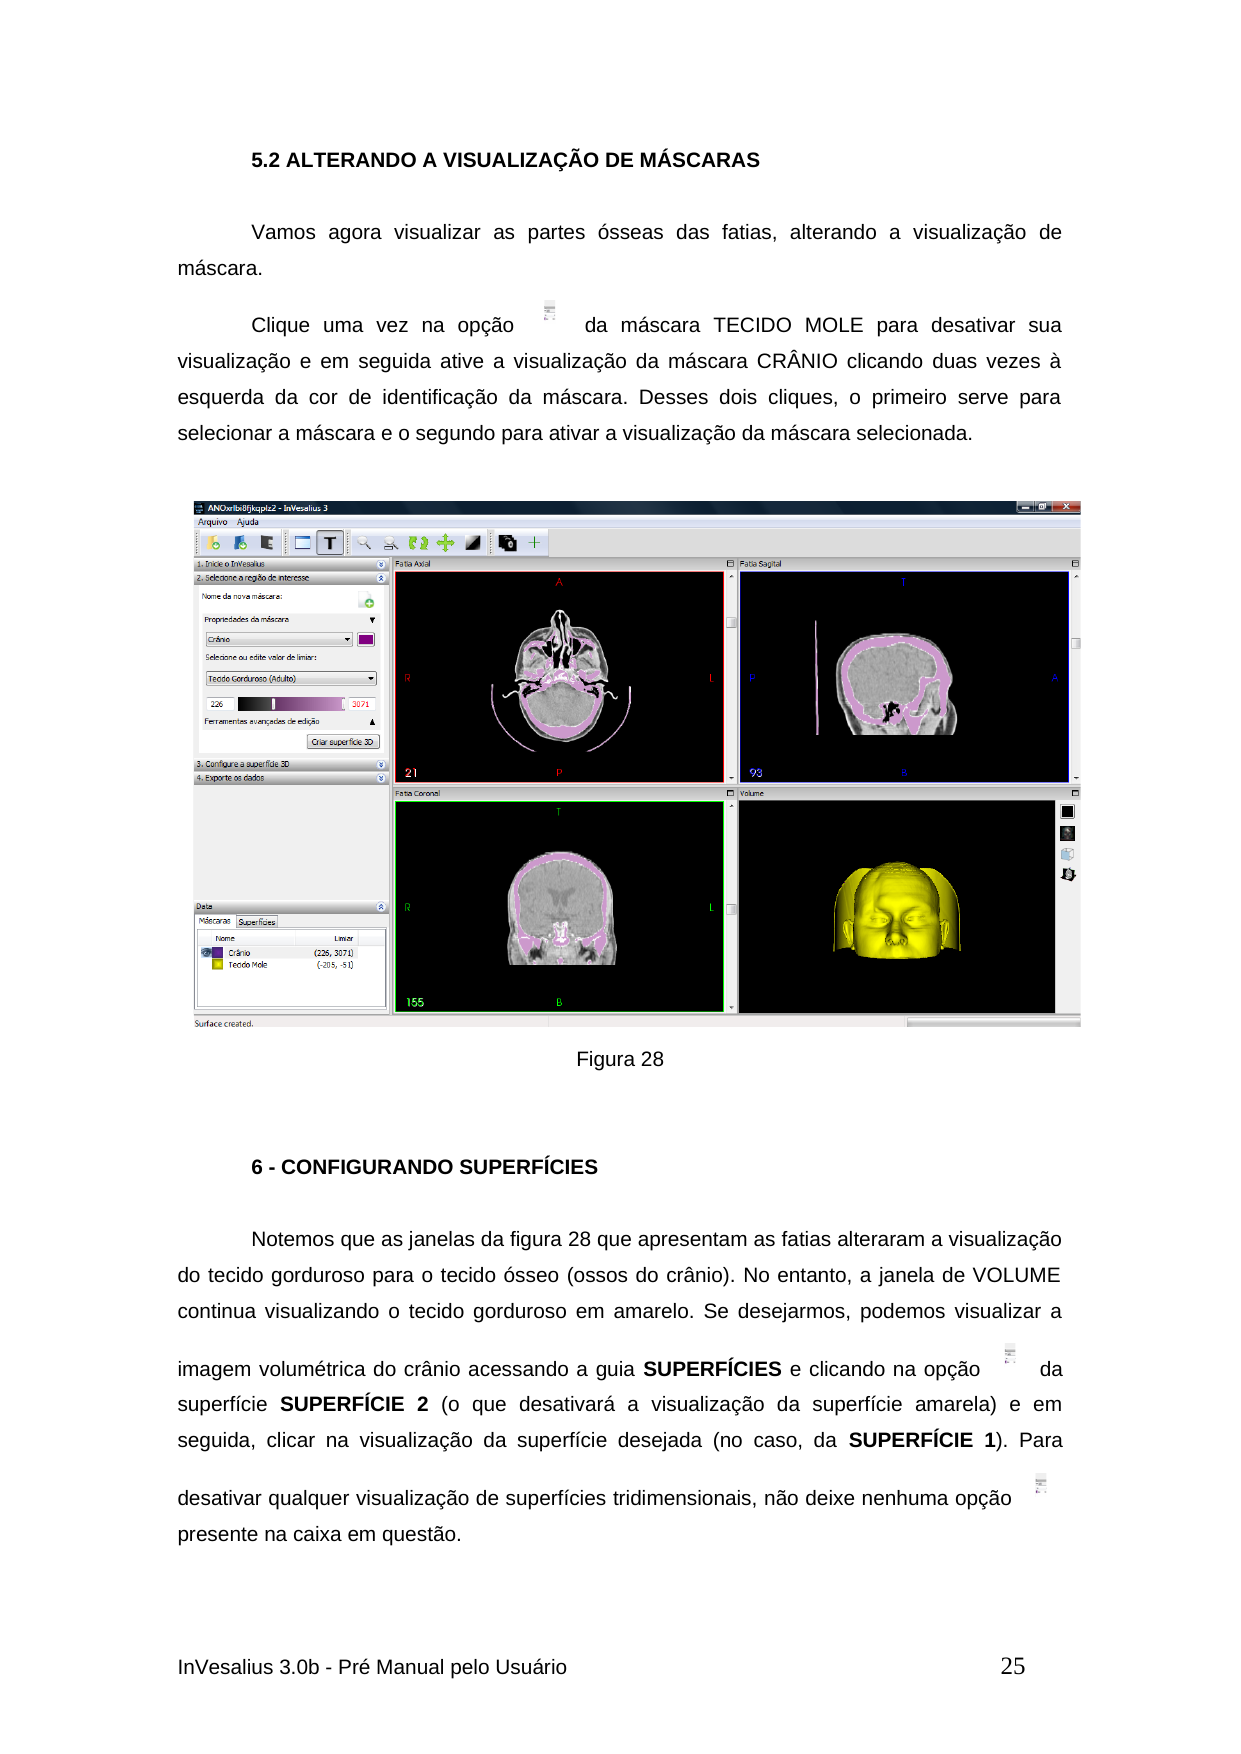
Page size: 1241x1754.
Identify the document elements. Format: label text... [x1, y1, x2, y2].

text 6 - CONFIGURANDO SUPERFÍCIES [177, 1155, 1063, 1179]
text Notemos que as janelas da figura 28 que apresentam as fatias alteraram a visualização do tecido gorduroso para o tecido ósseo (ossos do crânio). No entanto, a janela de VOLUME continua visualizando o tecido gorduroso em amarelo. Se desejarmos, podemos visualizar a imagem volumétrica do crânio acessando a guia SUPERFÍCIES e clicando na opção da superfície SUPERFÍCIE 2 (o que desativará a visualização da superfície amarela) e em seguida, clicar na visualização da superfície desejada (no caso, da SUPERFÍCIE 1). Para desativar qualquer visualização de superfícies tridimensionais, não deixe nenhuma opção presente na caixa em questão. [177, 1227, 1063, 1546]
text 5.2 ALTERANDO A VISUALIZAÇÃO DE MÁSCARAS [177, 148, 1063, 172]
picture [193, 501, 1081, 1027]
text Clique uma vez na opção da máscara TECIDO MOLE para desativar sua visualização e em seguida ative a visualização da máscara CRÂNIO clicando duas vezes à esquerda da cor de identificação da máscara. Desses dois cliques, o primeiro serve para selecionar a máscara e o segundo para ativar a visualização da máscara selecionada. [177, 291, 1063, 445]
text Vamos agora visualizar as partes ósseas das fatias, alterando a visualização de máscara. [177, 219, 1063, 279]
text Figura 28 [177, 1047, 1063, 1071]
